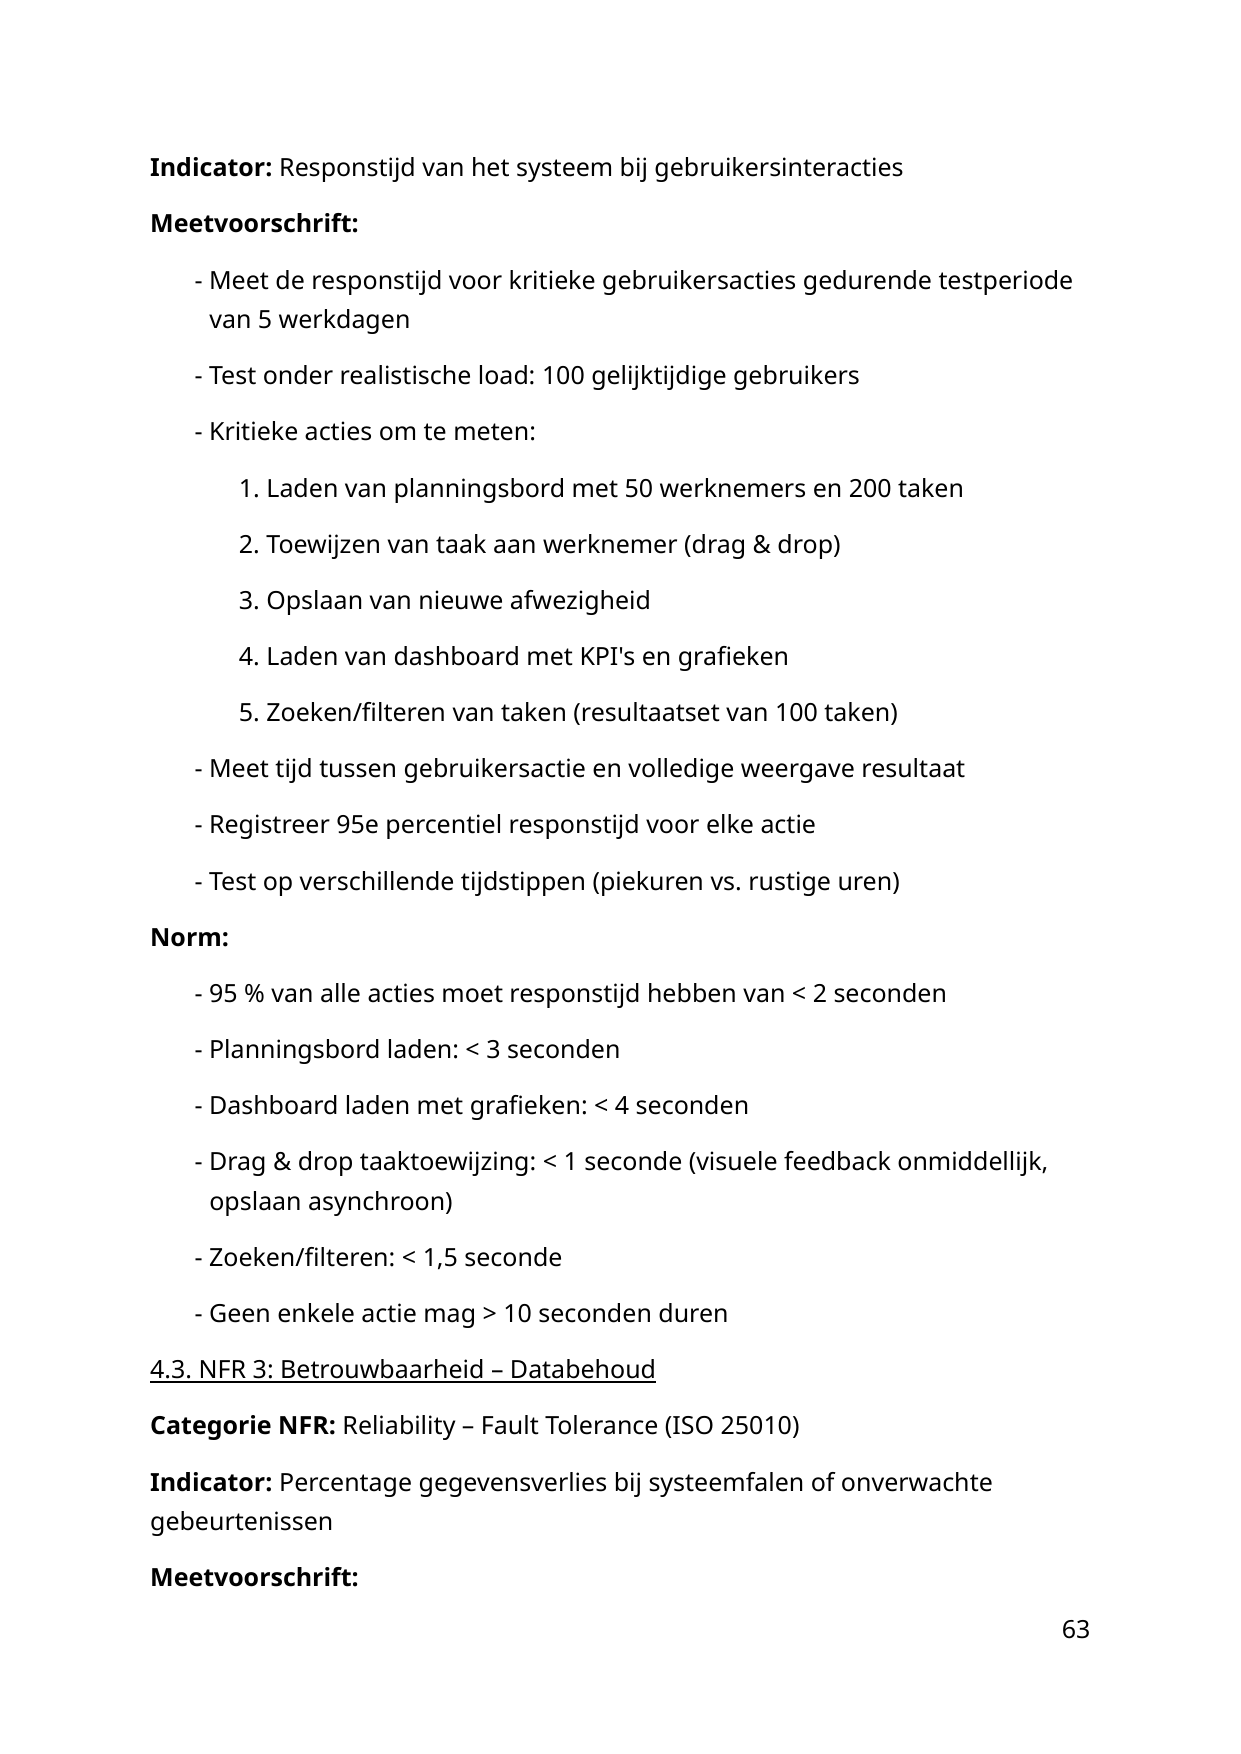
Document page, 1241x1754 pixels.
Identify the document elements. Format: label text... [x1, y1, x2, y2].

text - Drag & drop taaktoewijzing: < 1 seconde (visuele feedback onmiddellijk, opslaan asynchroon) [194, 1144, 1090, 1217]
text - Planningsbord laden: < 3 seconden [194, 1032, 1090, 1066]
text - Zoeken/filteren: < 1,5 seconde [194, 1239, 1090, 1274]
text - Test op verschillende tijdstippen (piekuren vs. rustige uren) [194, 863, 1090, 897]
text 3. Opslaan van nieuwe afwezigheid [239, 582, 1090, 617]
text - Meet de responstijd voor kritieke gebruikersacties gedurende testperiode van 5 werkdagen [194, 262, 1090, 336]
text 4.3. NFR 3: Betrouwbaarheid – Databehoud [150, 1352, 1090, 1386]
text - Meet tijd tussen gebruikersactie en volledige weergave resultaat [194, 751, 1090, 785]
text 1. Laden van planningsbord met 50 werknemers en 200 taken [239, 470, 1090, 504]
text - Kritieke acties om te meten: [194, 414, 1090, 448]
text - Dashboard laden met grafieken: < 4 seconden [194, 1088, 1090, 1122]
text Indicator: Percentage gegevensverlies bij systeemfalen of onverwachte gebeurtenissen [150, 1464, 1090, 1538]
text Meetvoorschrift: [150, 1560, 1090, 1594]
text Indicator: Responstijd van het systeem bij gebruikersinteracties [150, 150, 1090, 184]
text 2. Toewijzen van taak aan werknemer (drag & drop) [239, 526, 1090, 560]
text - 95 % van alle acties moet responstijd hebben van < 2 seconden [194, 976, 1090, 1009]
text - Test onder realistische load: 100 gelijktijdige gebruikers [194, 358, 1090, 392]
text Categorie NFR: Reliability – Fault Tolerance (ISO 25010) [150, 1408, 1090, 1442]
text Norm: [150, 919, 1090, 953]
text Meetvoorschrift: [150, 206, 1090, 240]
text - Geen enkele actie mag > 10 seconden duren [194, 1296, 1090, 1330]
text 5. Zoeken/filteren van taken (resultaatset van 100 taken) [239, 695, 1090, 729]
text - Registreer 95e percentiel responstijd voor elke actie [194, 807, 1090, 841]
text 4. Laden van dashboard met KPI's en grafieken [239, 639, 1090, 673]
